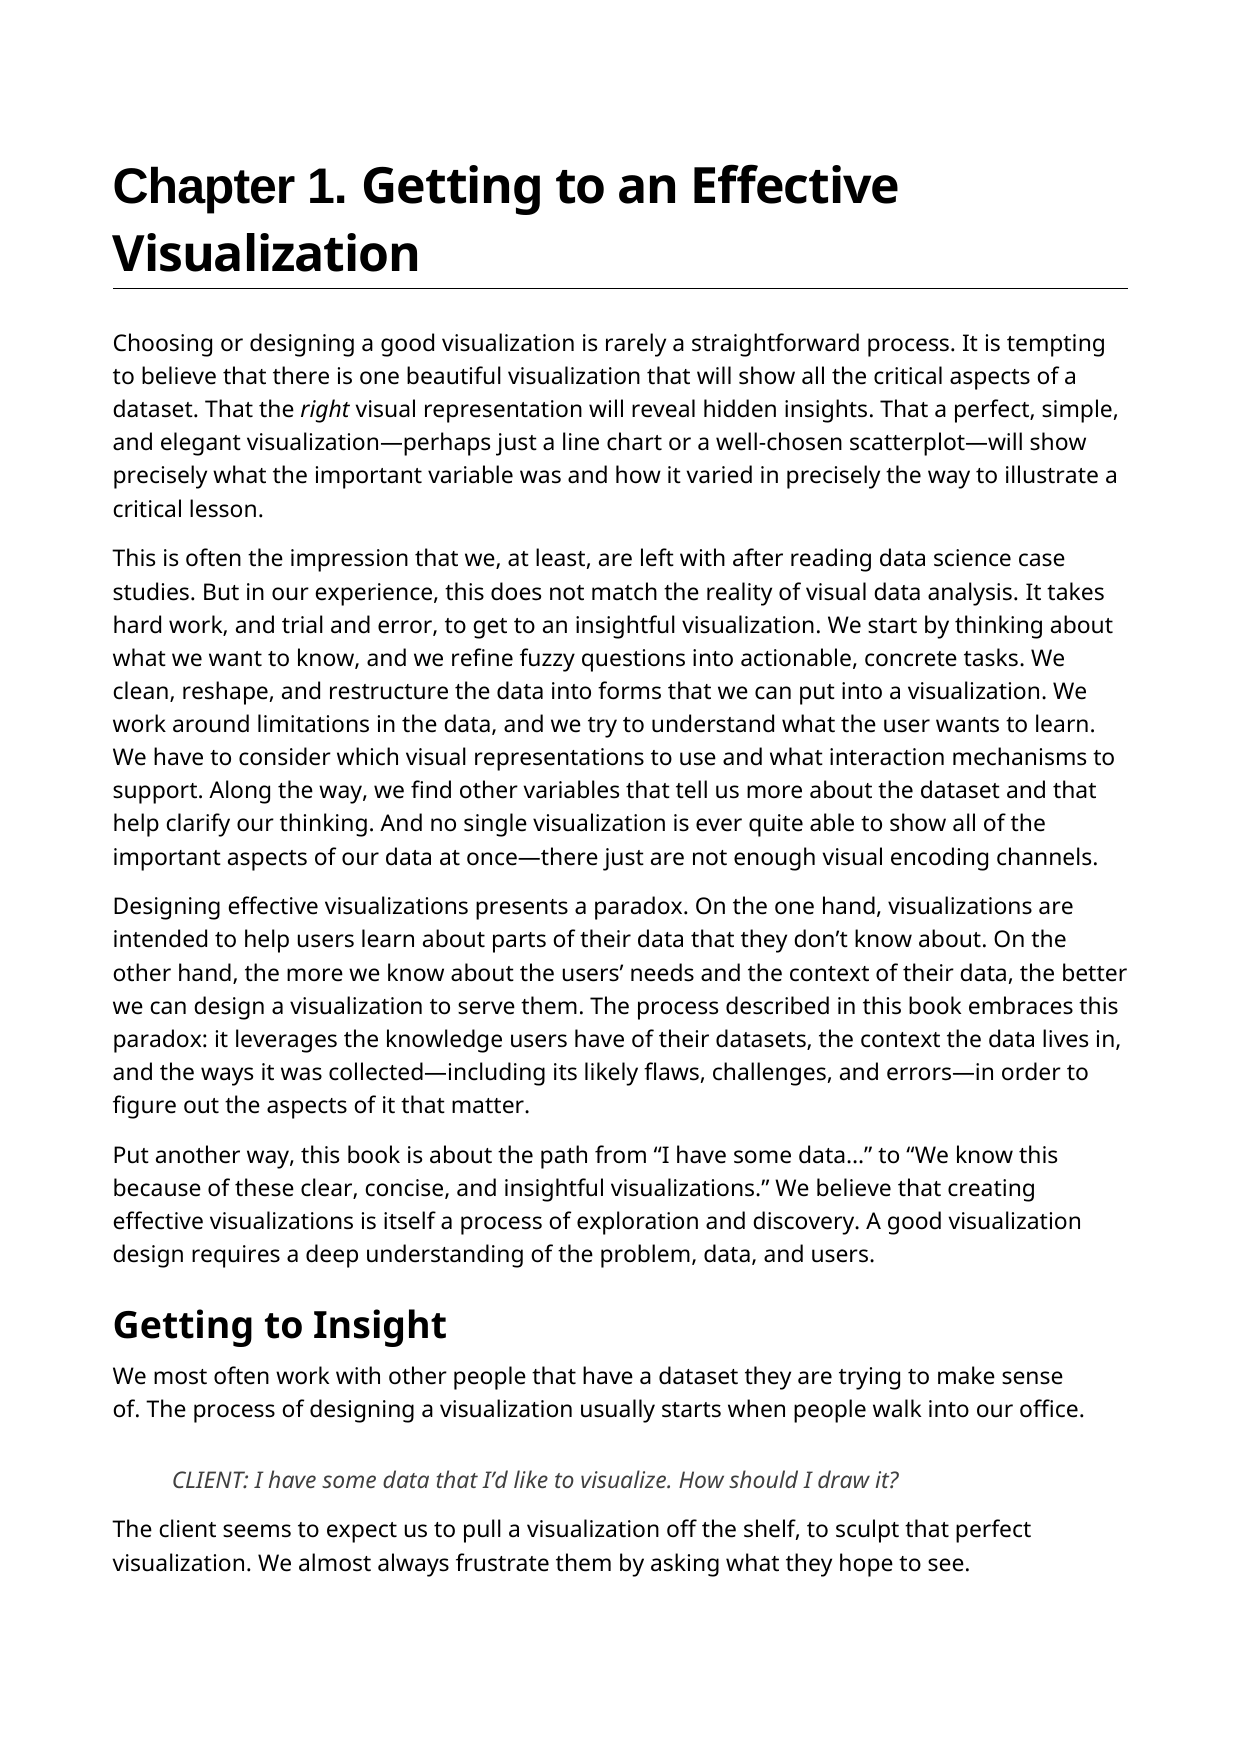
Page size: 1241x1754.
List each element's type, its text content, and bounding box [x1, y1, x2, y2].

text Put another way, this book is about the path from “I have some data…” to “We know this because of these clear, concise, and insightful visualizations.” We believe that creating effective visualizations is itself a process of exploration and discovery. A good visualization design requires a deep understanding of the problem, data, and users. [112, 1139, 1128, 1269]
text This is often the impression that we, at least, are left with after reading data science case studies. But in our experience, this does not match the reality of visual data analysis. It takes hard work, and trial and error, to get to an insightful visualization. We start by thinking about what we want to know, and we refine fuzzy questions into actionable, concrete tasks. We clean, reshape, and restructure the data into forms that we can put into a visualization. We work around limitations in the data, and we try to understand what the user wants to learn. We have to consider which visual representations to use and what interaction mechanisms to support. Along the way, we find other variables that tell us more about the dataset and that help clarify our thinking. And no single visualization is ever quite able to show all of the important aspects of our data at once—there just are not enough visual encoding channels. [112, 542, 1128, 872]
text Designing effective visualizations presents a paradox. On the one hand, visualizations are intended to help users learn about parts of their data that they don’t know about. On the other hand, the more we know about the users’ needs and the context of their data, the better we can design a visualization to serve them. The process described in this book embraces this paradox: it leverages the knowledge users have of their datasets, the context the data lives in, and the ways it was collected—including its likely flaws, challenges, and errors—in order to figure out the aspects of it that matter. [112, 890, 1128, 1120]
text The client seems to expect us to pull a visualization off the shelf, to sculpt that perfect visualization. We almost always frustrate them by asking what they hope to see. [112, 1513, 1128, 1578]
text Chapter 1. Getting to an Effective Visualization [112, 150, 1128, 289]
subtitle Getting to Insight [112, 1298, 1128, 1349]
text CLIENT: I have some data that I’d like to visualize. How should I draw it? [172, 1463, 1069, 1495]
text We most often work with other people that have a dataset they are trying to make sense of. The process of designing a visualization usually starts when people walk into our office. [112, 1360, 1128, 1424]
text Choosing or designing a good visualization is rarely a straightforward process. It is tempting to believe that there is one beautiful visualization that will show all the critical aspects of a dataset. That the right visual representation will reveal hidden insights. That a perfect, simple, and elegant visualization—perhaps just a line chart or a well-chosen scatterplot—will show precisely what the important variable was and how it varied in precisely the way to illustrate a critical lesson. [112, 327, 1128, 524]
